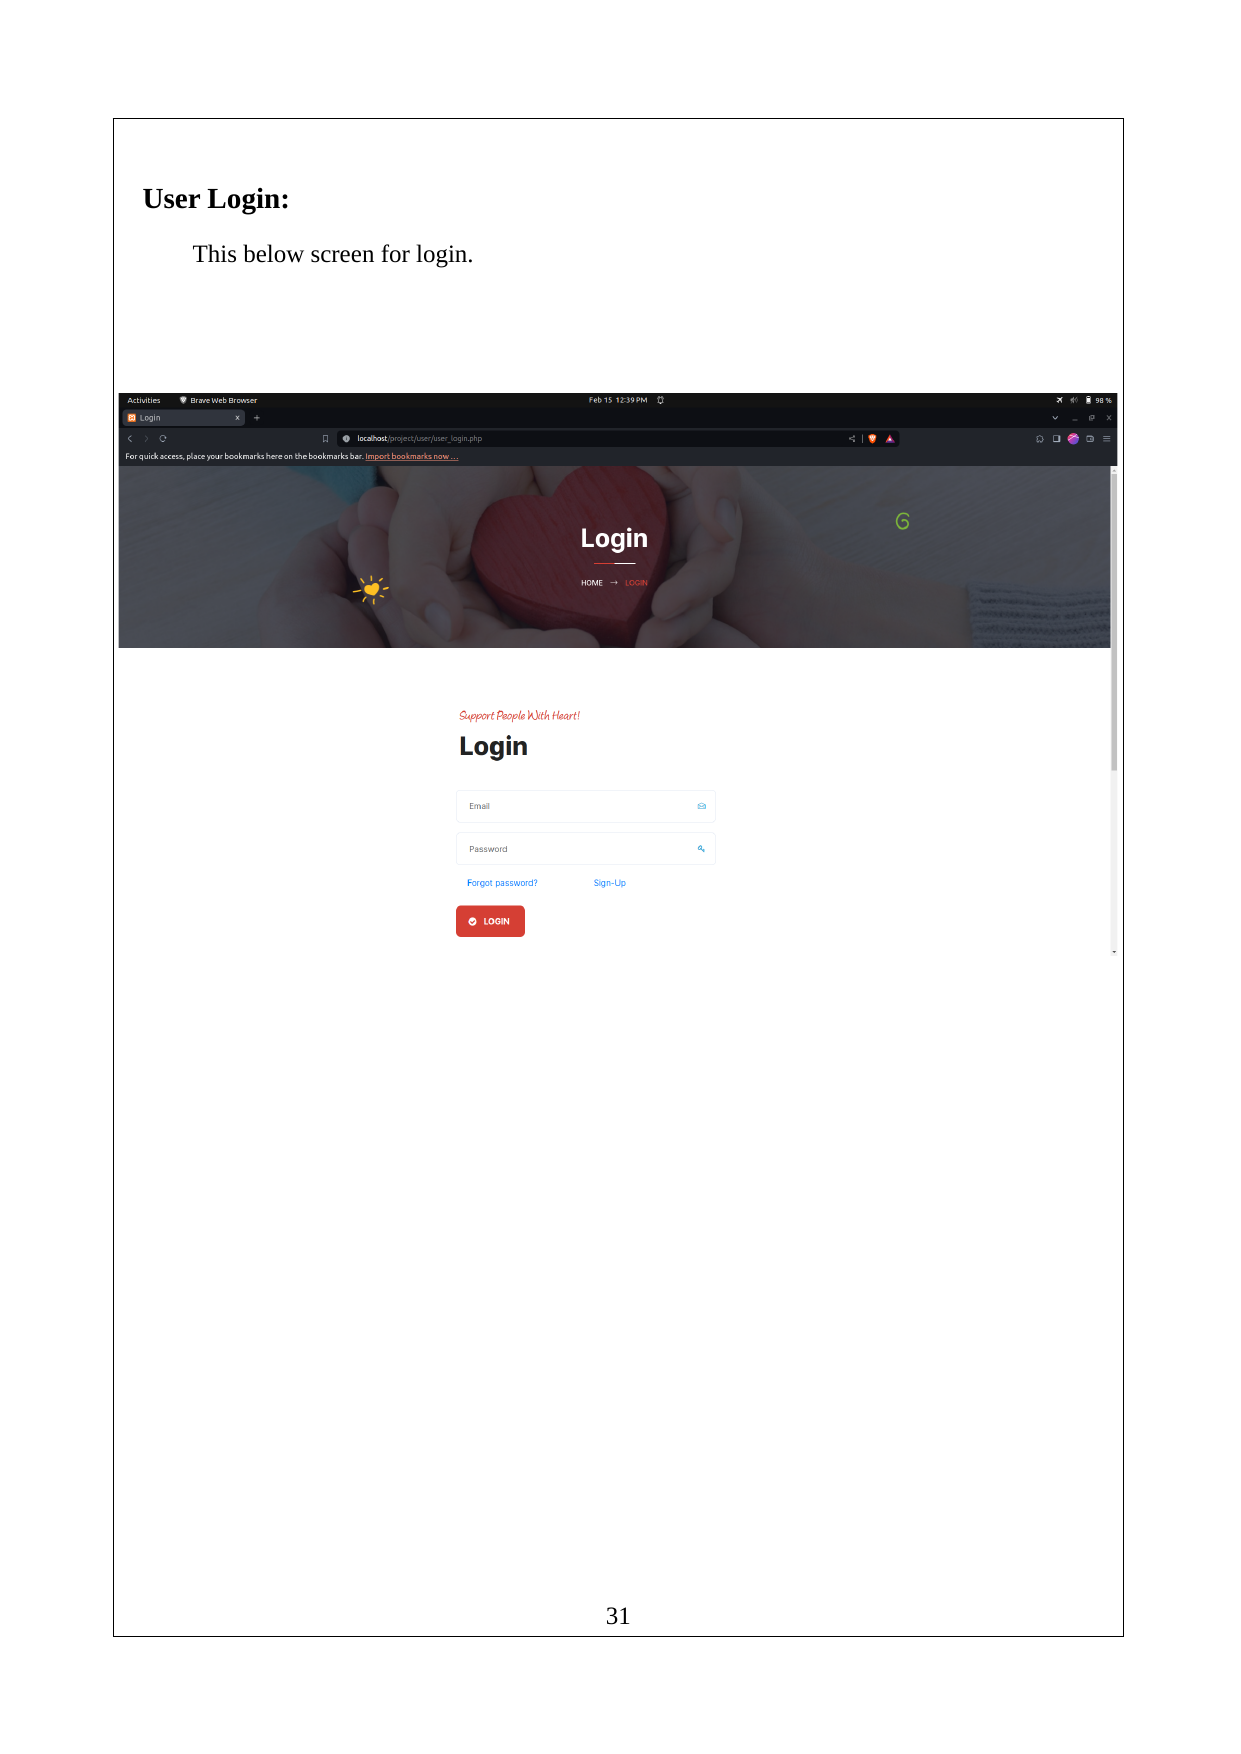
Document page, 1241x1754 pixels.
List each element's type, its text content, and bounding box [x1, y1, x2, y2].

picture [118, 393, 1118, 956]
text This below screen for login. [142, 239, 1094, 267]
text User Login: [142, 181, 1094, 215]
